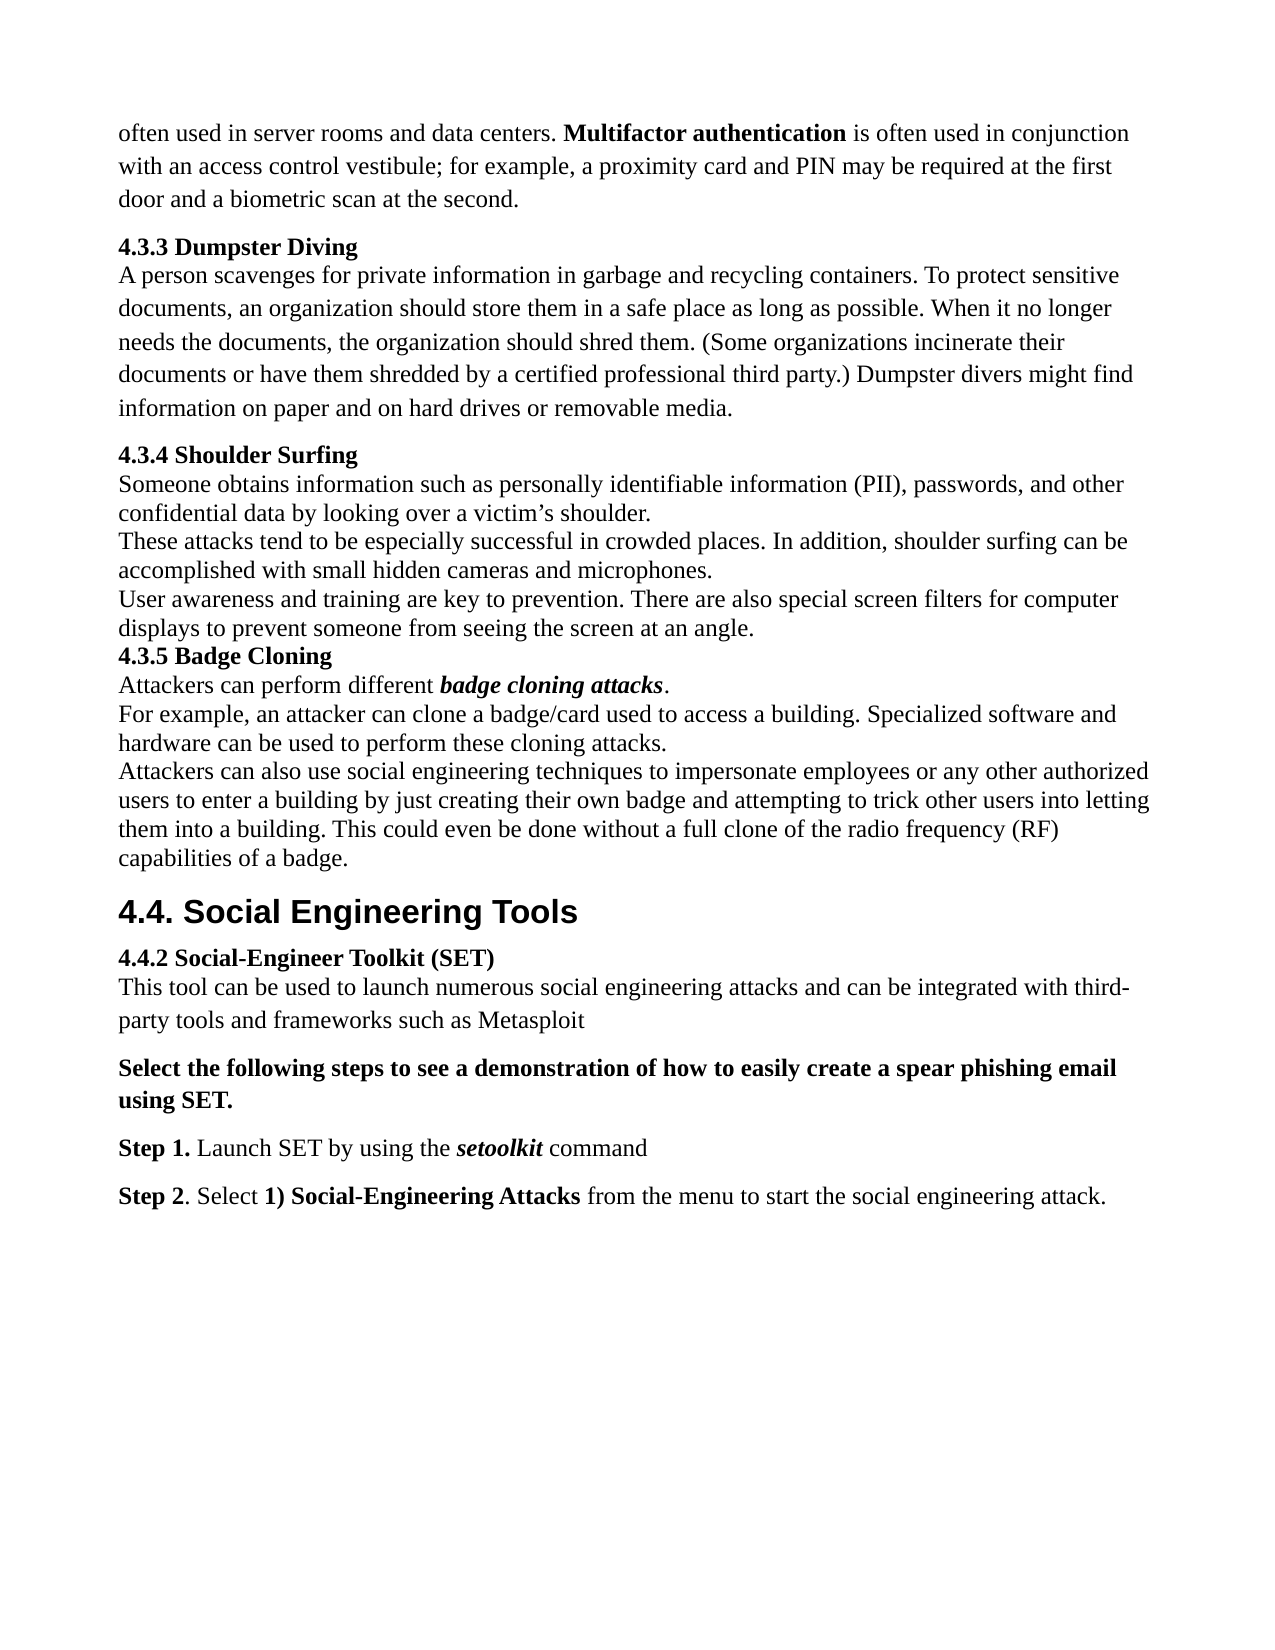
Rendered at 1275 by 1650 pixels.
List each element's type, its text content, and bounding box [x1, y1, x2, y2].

text 4.4.2 Social-Engineer Toolkit (SET) [118, 943, 1157, 972]
subtitle 4.4. Social Engineering Tools [118, 892, 1157, 931]
text often used in server rooms and data centers. Multifactor authentication is often used in conjunction with an access control vestibule; for example, a proximity card and PIN may be required at the first door and a biometric scan at the second. [118, 118, 1157, 213]
text Step 1. Launch SET by using the setoolkit command [118, 1133, 1157, 1162]
text For example, an attacker can clone a badge/card used to access a building. Specialized software and hardware can be used to perform these cloning attacks. [118, 699, 1157, 756]
text Select the following steps to see a demonstration of how to easily create a spear phishing email using SET. [118, 1053, 1157, 1114]
text These attacks tend to be especially successful in crowded places. In addition, shoulder surfing can be accomplished with small hidden cameras and microphones. [118, 526, 1157, 584]
text This tool can be used to launch numerous social engineering attacks and can be integrated with third-party tools and frameworks such as Metasploit [118, 972, 1157, 1034]
text A person scavenges for private information in garbage and recycling containers. To protect sensitive documents, an organization should store them in a safe place as long as possible. When it no longer needs the documents, the organization should shred them. (Some organizations incinerate their documents or have them shredded by a certified professional third party.) Dumpster divers might find information on paper and on hard drives or removable media. [118, 261, 1157, 421]
text User awareness and training are key to prevention. There are also special screen filters for computer displays to prevent someone from seeing the screen at an angle. [118, 584, 1157, 641]
text 4.3.4 Shoulder Surfing [118, 440, 1157, 469]
text 4.3.5 Badge Cloning [118, 641, 1157, 670]
text 4.3.3 Dumpster Diving [118, 232, 1157, 261]
text Step 2. Select 1) Social-Engineering Attacks from the menu to start the social engineering attack. [118, 1181, 1157, 1209]
text Attackers can also use social engineering techniques to impersonate employees or any other authorized users to enter a building by just creating their own badge and attempting to trick other users into letting them into a building. This could even be done without a full clone of the radio frequency (RF) capabilities of a badge. [118, 756, 1157, 871]
text Attackers can perform different badge cloning attacks. [118, 670, 1157, 699]
text Someone obtains information such as personally identifiable information (PII), passwords, and other confidential data by looking over a victim’s shoulder. [118, 469, 1157, 526]
